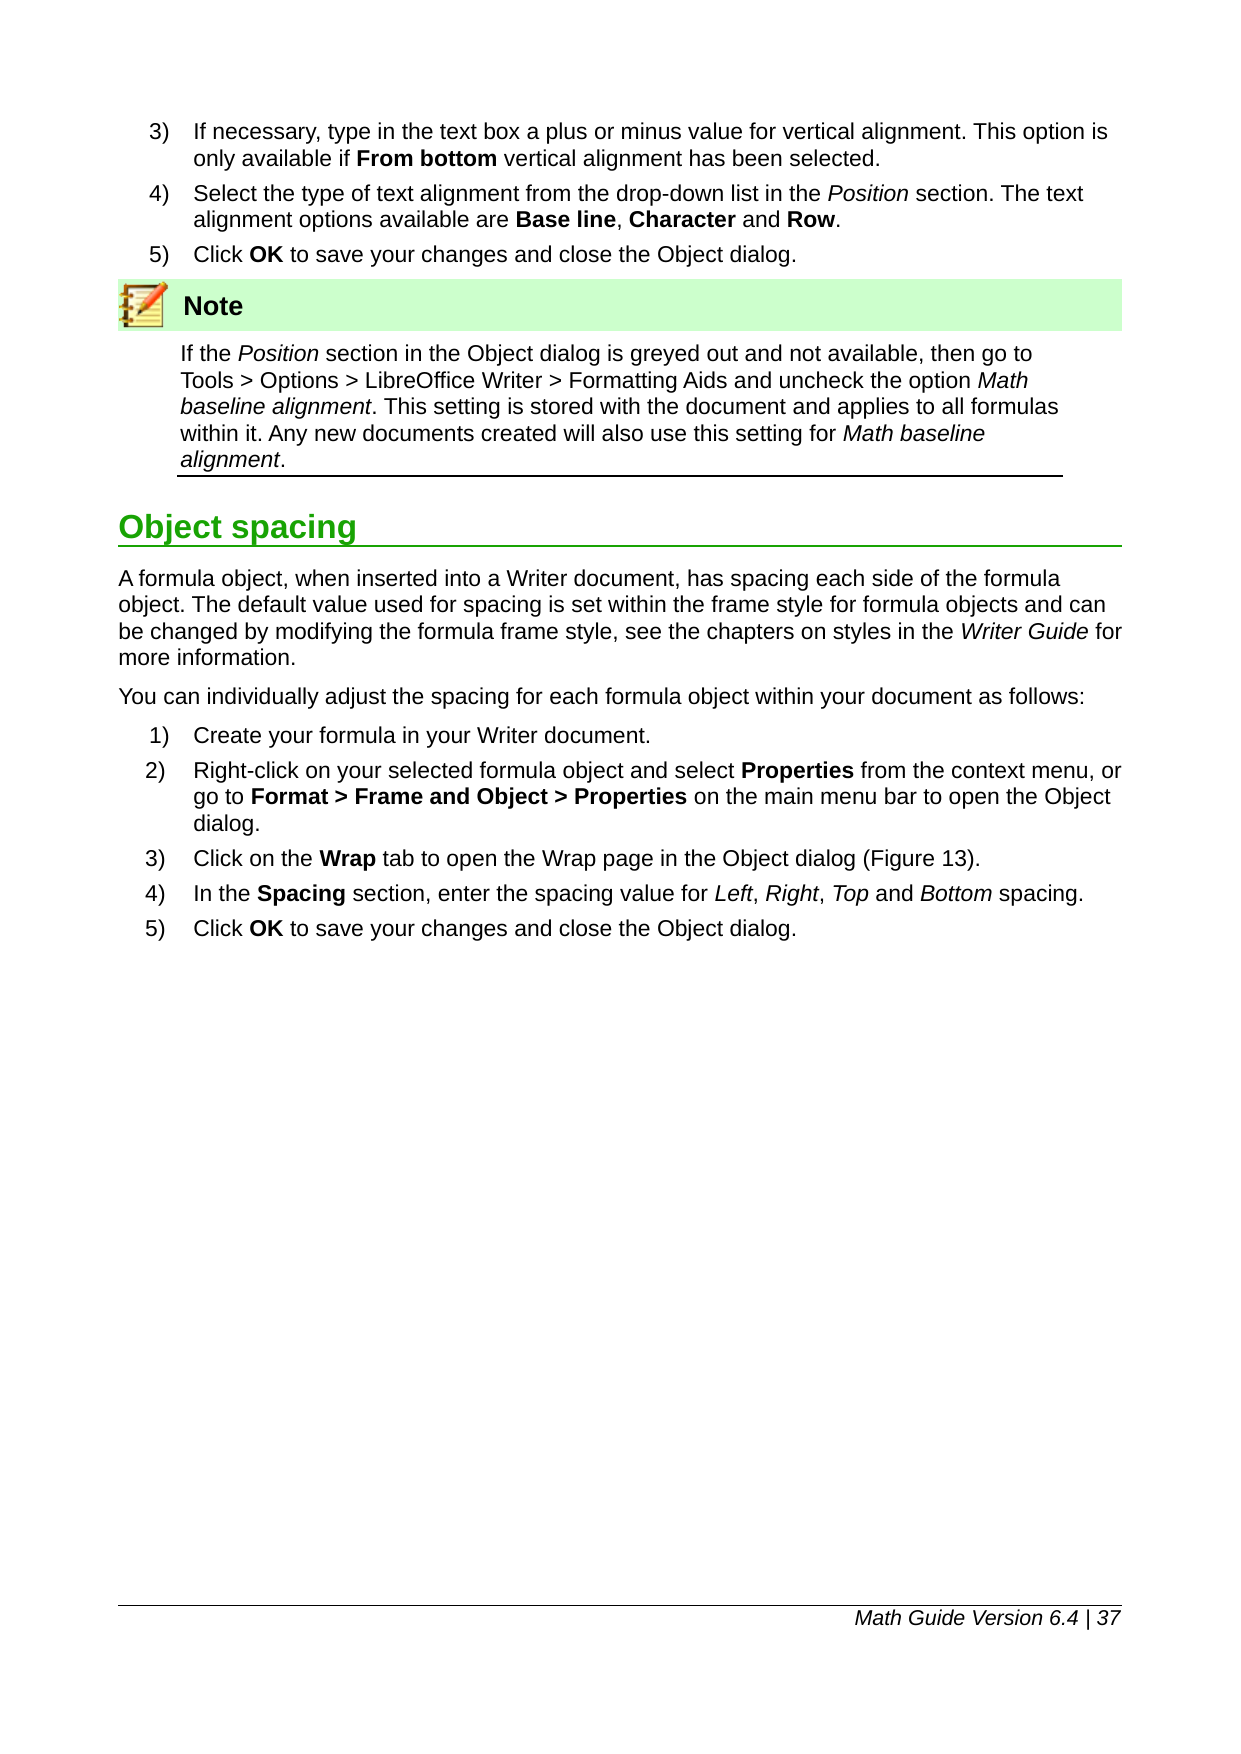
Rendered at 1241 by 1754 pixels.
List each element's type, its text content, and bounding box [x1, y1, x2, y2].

subtitle Object spacing [118, 507, 1122, 545]
text You can individually adjust the spacing for each formula object within your document as follows: [118, 683, 1122, 709]
list Click OK to save your changes and close the Object dialog. [165, 915, 1122, 942]
list Click OK to save your changes and close the Object dialog. [169, 241, 1122, 268]
picture [119, 280, 170, 331]
subtitle Note [118, 279, 1122, 331]
text A formula object, when inserted into a Writer document, has spacing each side of the formula object. The default value used for spacing is set within the frame style for formula objects and can be changed by modifying the formula frame style, see the chapters on styles in the Writer Guide for more information. [118, 565, 1122, 670]
list Select the type of text alignment from the drop-down list in the Position section. The text alignment options available are Base line, Character and Row. [169, 180, 1122, 232]
list Click on the Wrap tab to open the Wrap page in the Object dialog (Figure 13). [165, 845, 1122, 871]
list Right-click on your selected formula object and select Properties from the context menu, or go to Format > Frame and Object > Properties on the main menu bar to open the Object dialog. [165, 757, 1122, 836]
list In the Spacing section, enter the spacing value for Left, Right, Top and Bottom spacing. [165, 880, 1122, 906]
list Create your formula in your Writer document. [169, 722, 1122, 748]
list If necessary, type in the text box a plus or minus value for vertical alignment. This option is only available if From bottom vertical alignment has been selected. [169, 118, 1122, 171]
text If the Position section in the Object dialog is greyed out and not available, then go to Tools > Options > LibreOffice Writer > Formatting Aids and uncheck the option Math baseline alignment. This setting is stored with the document and applies to all formulas within it. Any new documents created will also use this setting for Math baseline alignment. [177, 337, 1063, 475]
